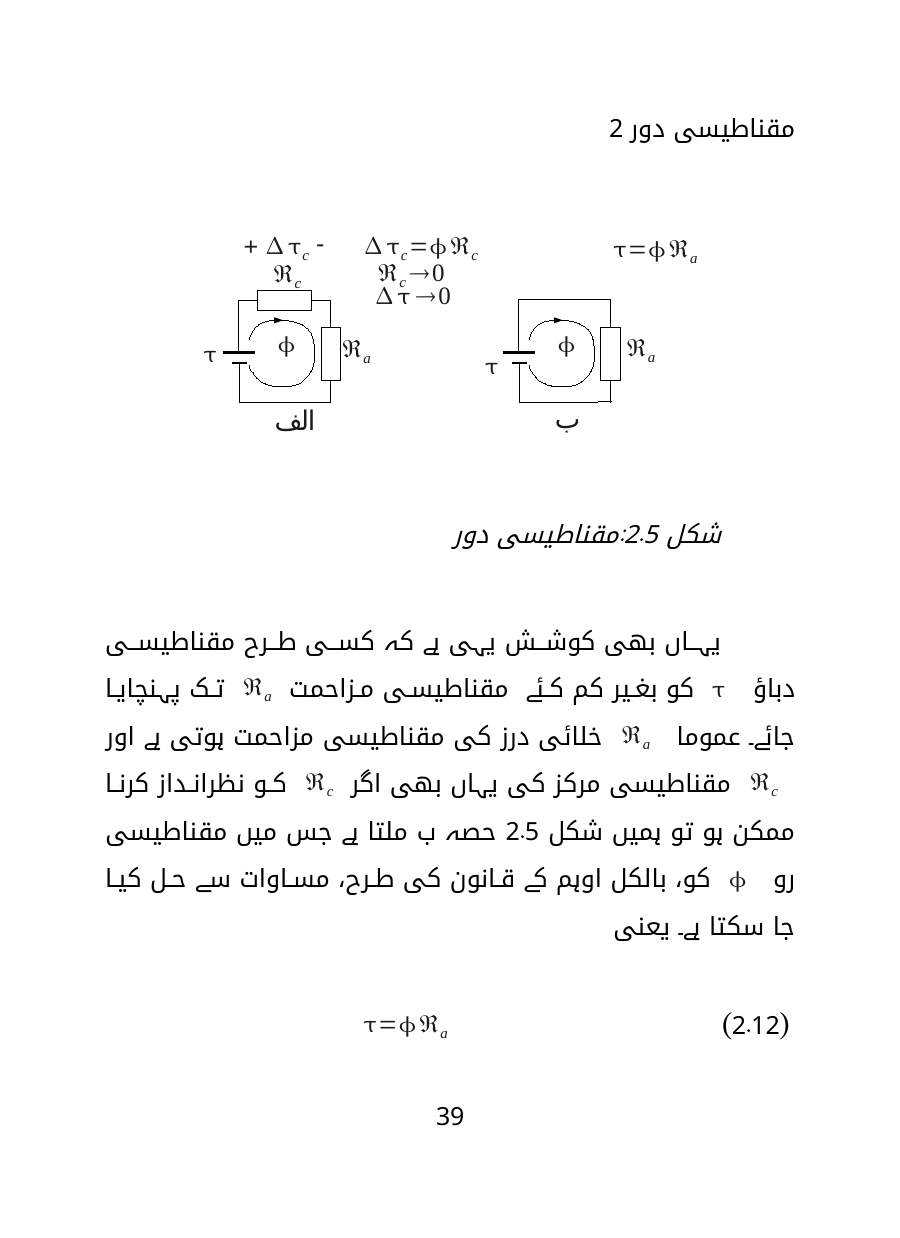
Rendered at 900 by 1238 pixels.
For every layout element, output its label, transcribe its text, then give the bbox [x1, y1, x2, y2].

table_header [105, 997, 699, 1068]
table_header (2.12) [699, 997, 795, 1068]
text یہاں بھی کوشش یہی ہے کہ کسی طرح مقناطیسی دباؤ کو بغیر کم کئے مقناطیسی مزاحمتتک پہنچایا جائے۔ عموما خلائی درز کی مقناطیسی مزاحمت ہوتی ہے اور مقناطیسی مرکز کی یہاں بھی اگرکو نظرانداز کرنا ممکن ہو تو ہمیں شکل 2.5 حصہ ب ملتا ہے جس میں مقناطیسی رو کو، بالکل اوہم کے قانون کی طرح، مساوات سے حل کیا جا سکتا ہے۔ یعنی [105, 618, 795, 950]
text شکل 2.5:مقناطیسی دور [179, 195, 721, 558]
